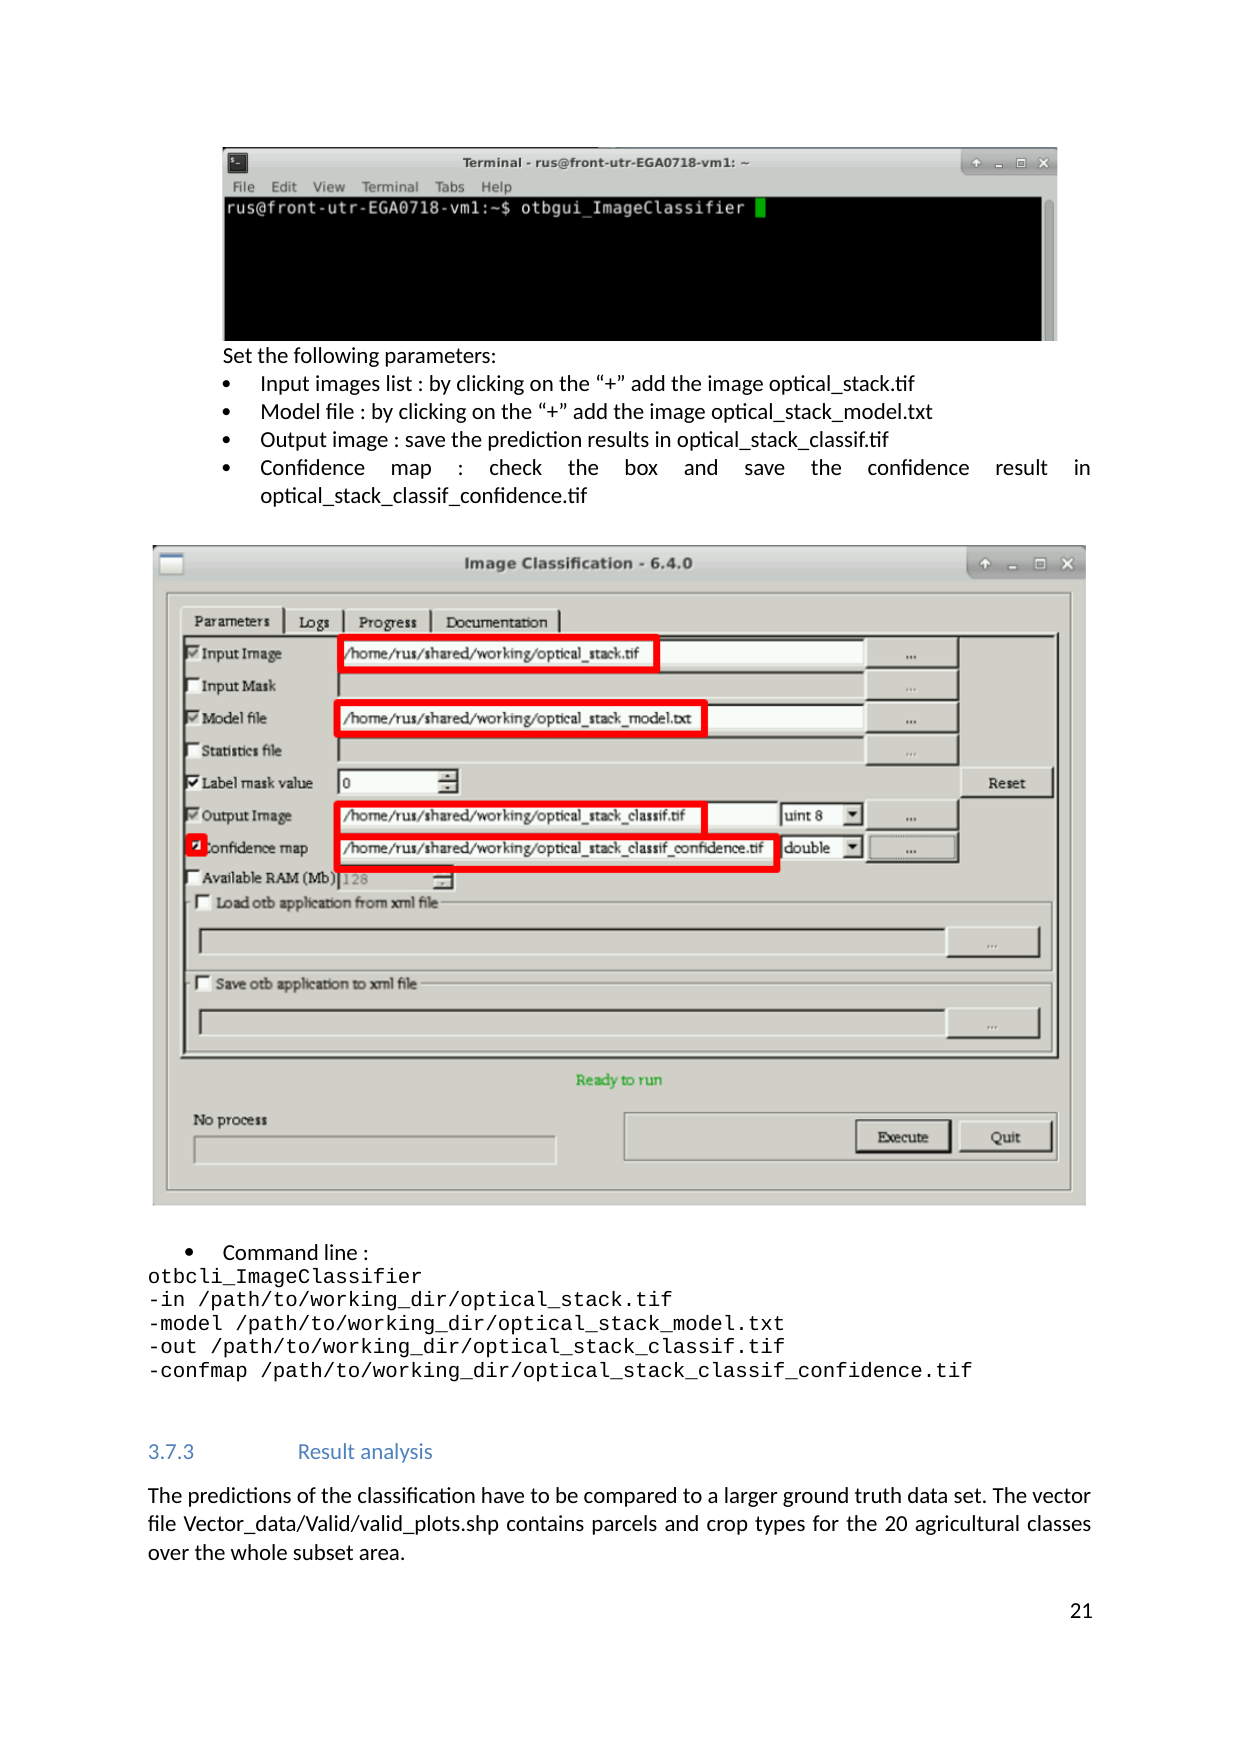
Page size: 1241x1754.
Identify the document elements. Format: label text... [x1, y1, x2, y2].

list Set the following parameters: [223, 341, 1093, 369]
text -in /path/to/working_dir/optical_stack.tif [148, 1289, 1093, 1313]
text otbcli_ImageClassifier [148, 1266, 1093, 1289]
text -confmap /path/to/working_dir/optical_stack_classif_confidence.tif [148, 1360, 1093, 1384]
subtitle Result analysis [148, 1437, 1093, 1465]
text -model /path/to/working_dir/optical_stack_model.txt [148, 1313, 1093, 1337]
list Input images list : by clicking on the “+” add the image optical_stack.tif [223, 369, 1093, 397]
list Confidence map : check the box and save the confidence result in optical_stack_classif_confidence.tif [223, 453, 1093, 509]
text -out /path/to/working_dir/optical_stack_classif.tif [148, 1337, 1093, 1360]
picture [222, 147, 1058, 341]
text The predictions of the classification have to be compared to a larger ground truth data set. The vector file Vector_data/Valid/valid_plots.shp contains parcels and crop types for the 20 agricultural classes over the whole subset area. [148, 1482, 1093, 1566]
list Output image : save the prediction results in optical_stack_classif.tif [223, 426, 1093, 453]
picture [147, 537, 1093, 1209]
list Command line : [185, 1238, 1093, 1266]
list Model file : by clicking on the “+” add the image optical_stack_model.txt [223, 397, 1093, 426]
